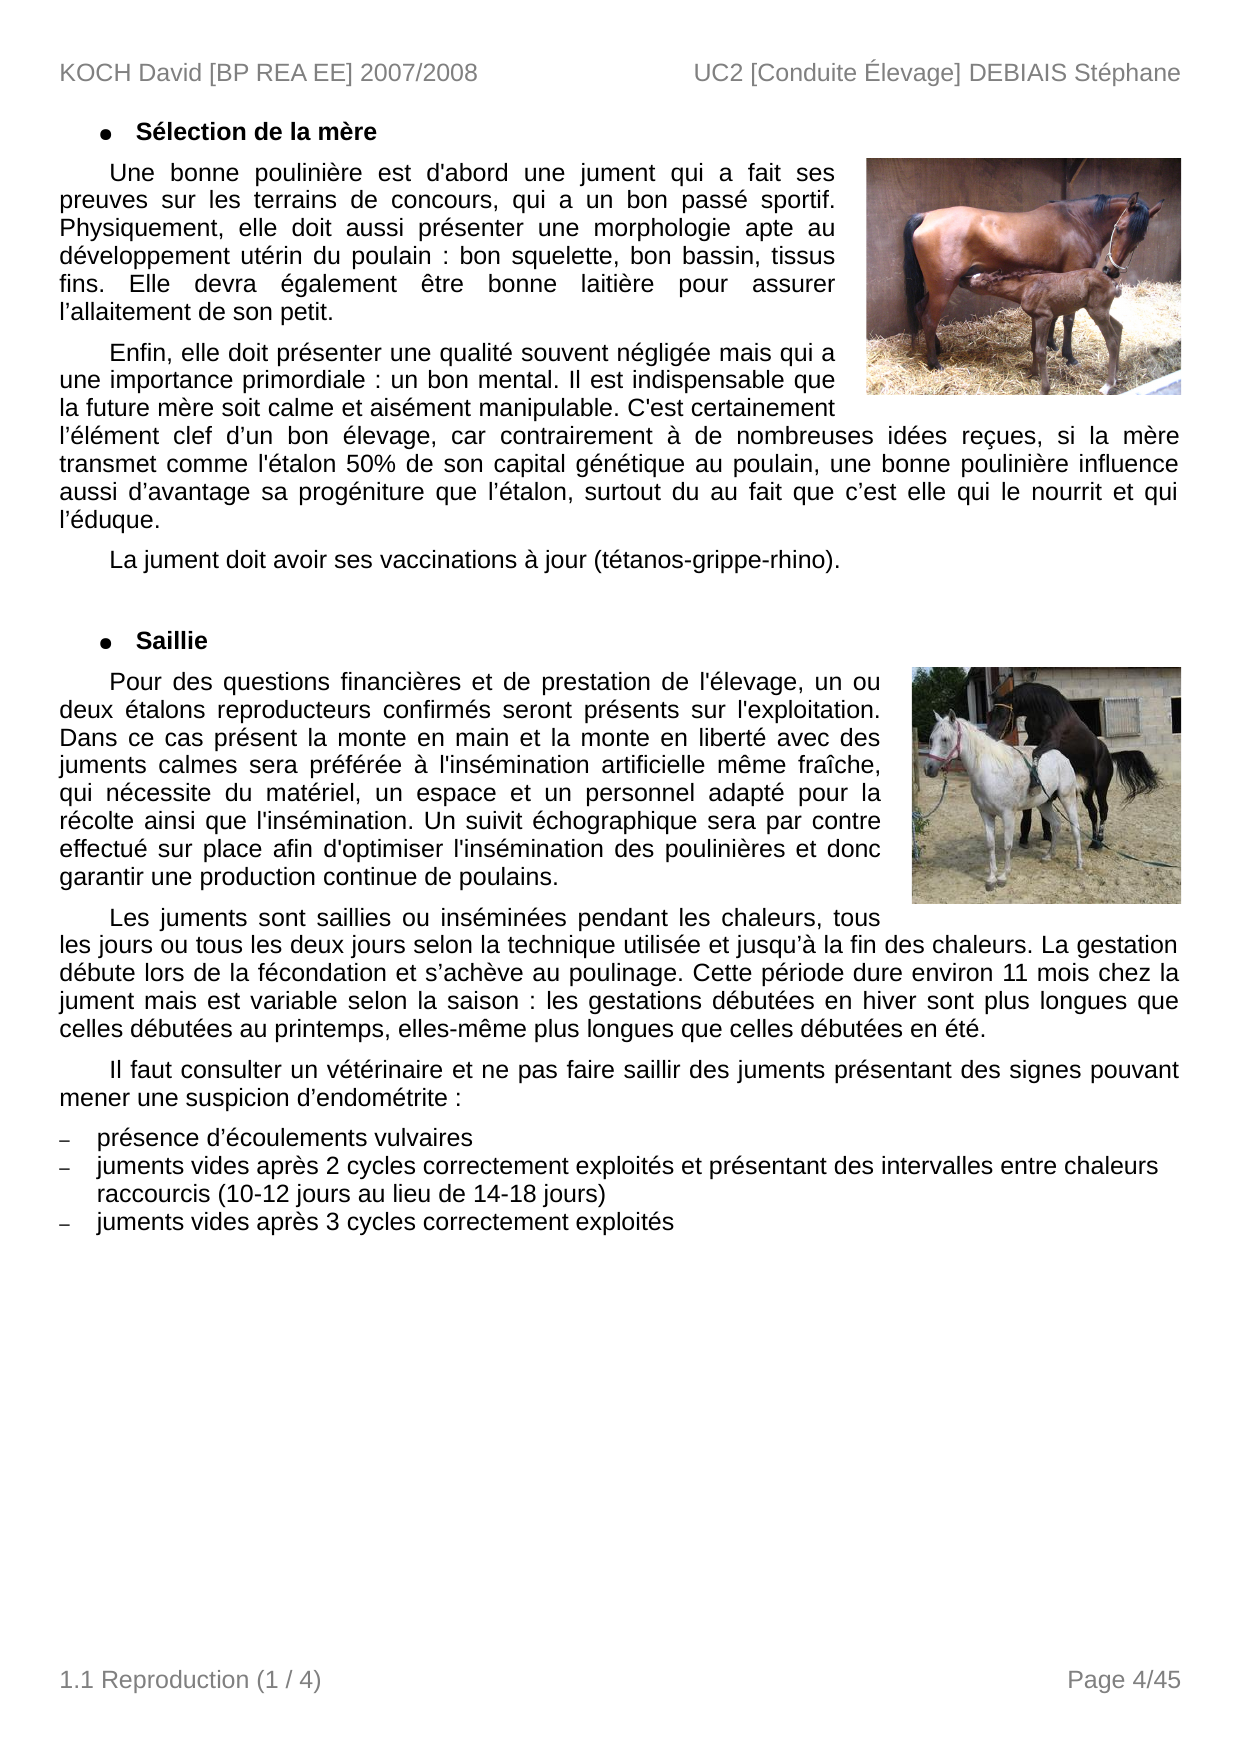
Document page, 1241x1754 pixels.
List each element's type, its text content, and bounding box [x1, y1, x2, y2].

picture [866, 158, 1182, 395]
text Les juments sont saillies ou inséminées pendant les chaleurs, tous les jours ou tous les deux jours selon la technique utilisée et jusqu’à la fin des chaleurs. La gestation débute lors de la fécondation et s’achève au poulinage. Cette période dure environ 11 mois chez la jument mais est variable selon la saison : les gestations débutées en hiver sont plus longues que celles débutées au printemps, elles-même plus longues que celles débutées en été. [59, 903, 1181, 1043]
list Sélection de la mère [97, 118, 1181, 146]
list présence d’écoulements vulvaires [59, 1124, 1181, 1152]
text Il faut consulter un vétérinaire et ne pas faire saillir des juments présentant des signes pouvant mener une suspicion d’endométrite : [59, 1056, 1181, 1111]
list juments vides après 3 cycles correctement exploités [59, 1208, 1181, 1236]
text Enfin, elle doit présenter une qualité souvent négligée mais qui a une importance primordiale : un bon mental. Il est indispensable que la future mère soit calme et aisément manipulable. C'est certainement l’élément clef d’un bon élevage, car contrairement à de nombreuses idées reçues, si la mère transmet comme l'étalon 50% de son capital génétique au poulain, une bonne poulinière influence aussi d’avantage sa progéniture que l’étalon, surtout du au fait que c’est elle qui le nourrit et qui l’éduque. [59, 338, 1181, 534]
picture [911, 667, 1182, 904]
list juments vides après 2 cycles correctement exploités et présentant des intervalles entre chaleurs raccourcis (10-12 jours au lieu de 14-18 jours) [59, 1152, 1181, 1208]
text Une bonne poulinière est d'abord une jument qui a fait ses preuves sur les terrains de concours, qui a un bon passé sportif. Physiquement, elle doit aussi présenter une morphologie apte au développement utérin du poulain : bon squelette, bon bassin, tissus fins. Elle devra également être bonne laitière pour assurer l’allaitement de son petit. [59, 158, 866, 326]
text La jument doit avoir ses vaccinations à jour (tétanos-grippe-rhino). [59, 546, 1181, 574]
text Pour des questions financières et de prestation de l'élevage, un ou deux étalons reproducteurs confirmés seront présents sur l'exploitation. Dans ce cas présent la monte en main et la monte en liberté avec des juments calmes sera préférée à l'insémination artificielle même fraîche, qui nécessite du matériel, un espace et un personnel adapté pour la récolte ainsi que l'insémination. Un suivit échographique sera par contre effectué sur place afin d'optimiser l'insémination des poulinières et donc garantir une production continue de poulains. [59, 668, 911, 891]
list Saillie [97, 627, 1181, 655]
